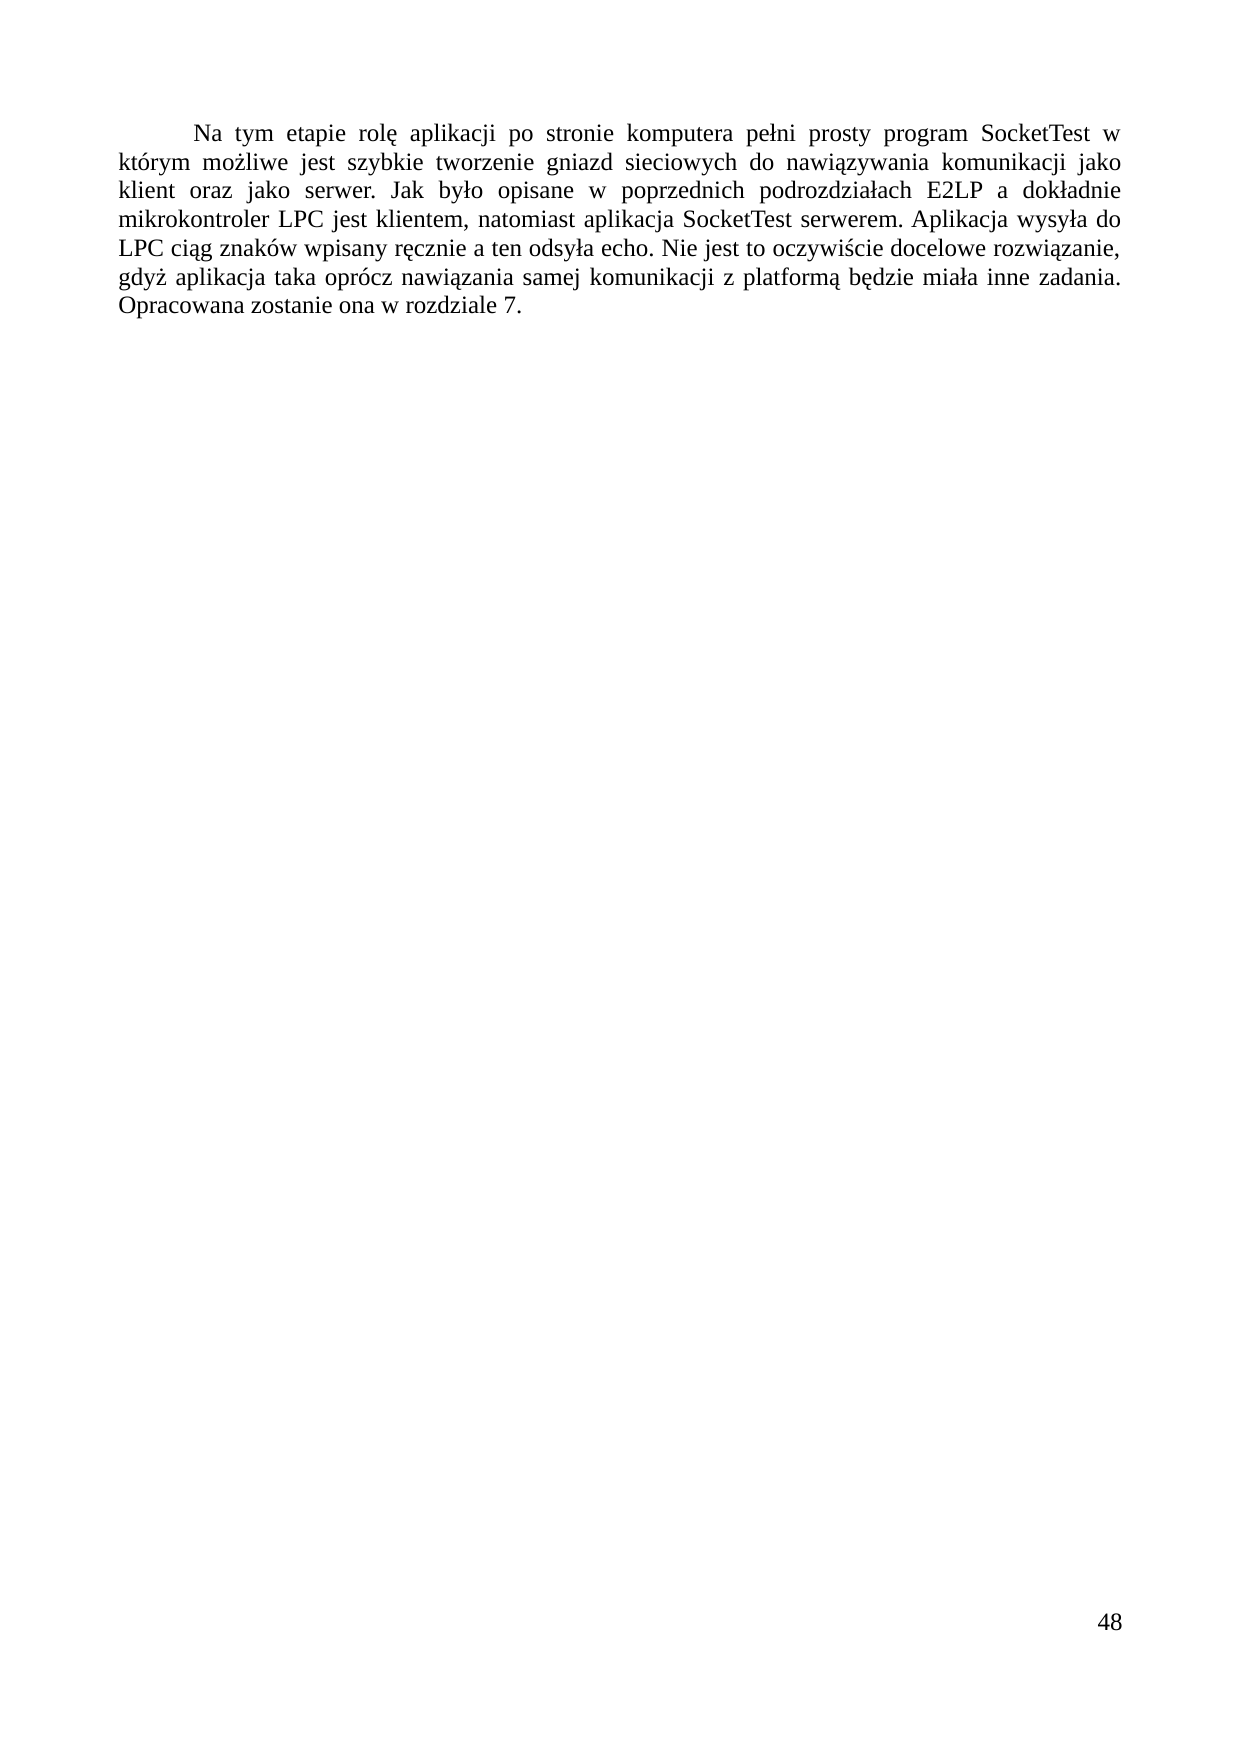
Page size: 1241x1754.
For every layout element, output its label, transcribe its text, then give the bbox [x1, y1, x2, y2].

text Na tym etapie rolę aplikacji po stronie komputera pełni prosty program SocketTest w którym możliwe jest szybkie tworzenie gniazd sieciowych do nawiązywania komunikacji jako klient oraz jako serwer. Jak było opisane w poprzednich podrozdziałach E2LP a dokładnie mikrokontroler LPC jest klientem, natomiast aplikacja SocketTest serwerem. Aplikacja wysyła do LPC ciąg znaków wpisany ręcznie a ten odsyła echo. Nie jest to oczywiście docelowe rozwiązanie, gdyż aplikacja taka oprócz nawiązania samej komunikacji z platformą będzie miała inne zadania. Opracowana zostanie ona w rozdziale 7. [118, 118, 1122, 319]
